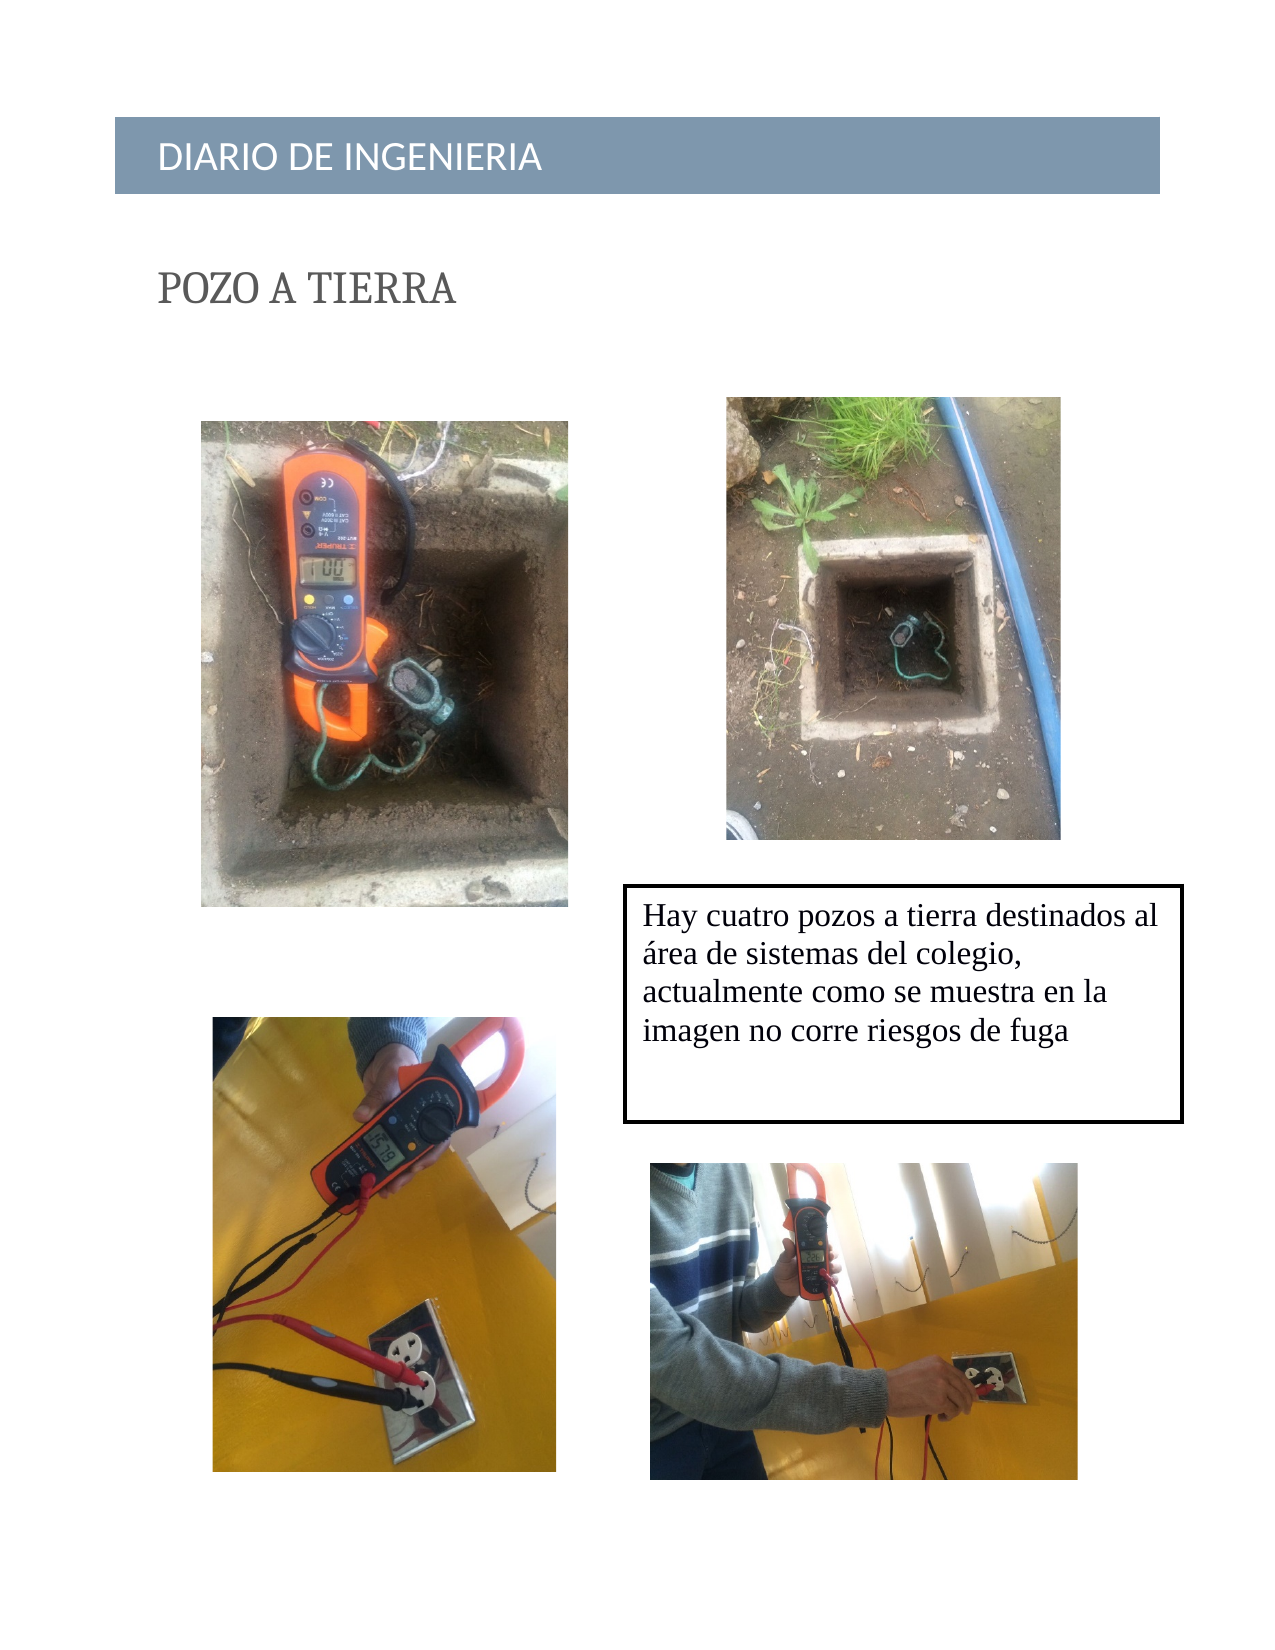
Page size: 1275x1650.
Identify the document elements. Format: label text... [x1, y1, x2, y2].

picture [726, 397, 1061, 840]
subtitle POZO A TIERRA [157, 262, 1117, 315]
text Hay cuatro pozos a tierra destinados al área de sistemas del colegio, actualmente como se muestra en la imagen no corre riesgos de fuga [642, 895, 1165, 1048]
picture [201, 421, 569, 907]
picture [212, 1017, 557, 1472]
picture [650, 1163, 1078, 1480]
